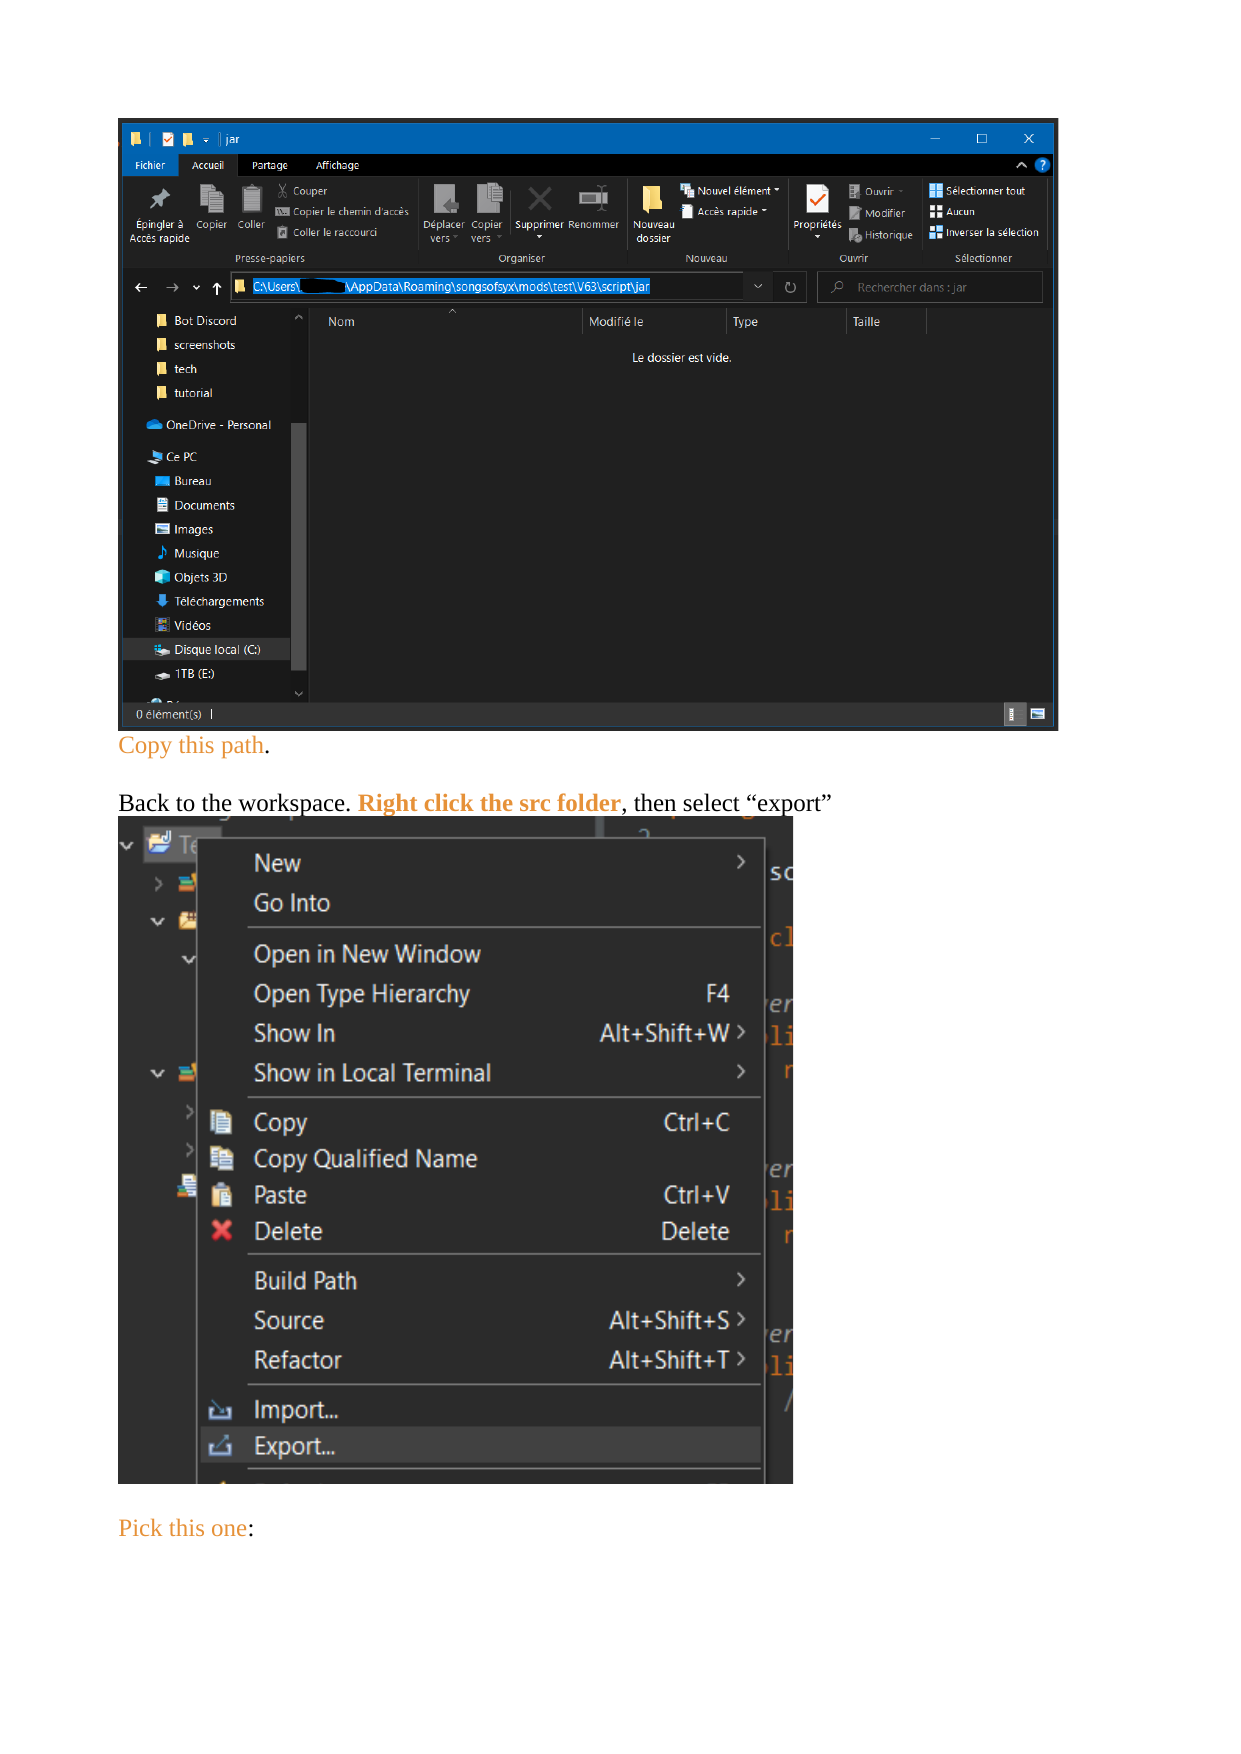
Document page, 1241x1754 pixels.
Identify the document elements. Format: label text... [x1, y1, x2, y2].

text Back to the workspace. Right click the src folder, then select “export” [118, 788, 1122, 817]
picture [118, 118, 1059, 731]
picture [118, 816, 794, 1484]
text Copy this path. [118, 731, 1122, 759]
text Pick this one: [118, 1513, 1122, 1541]
